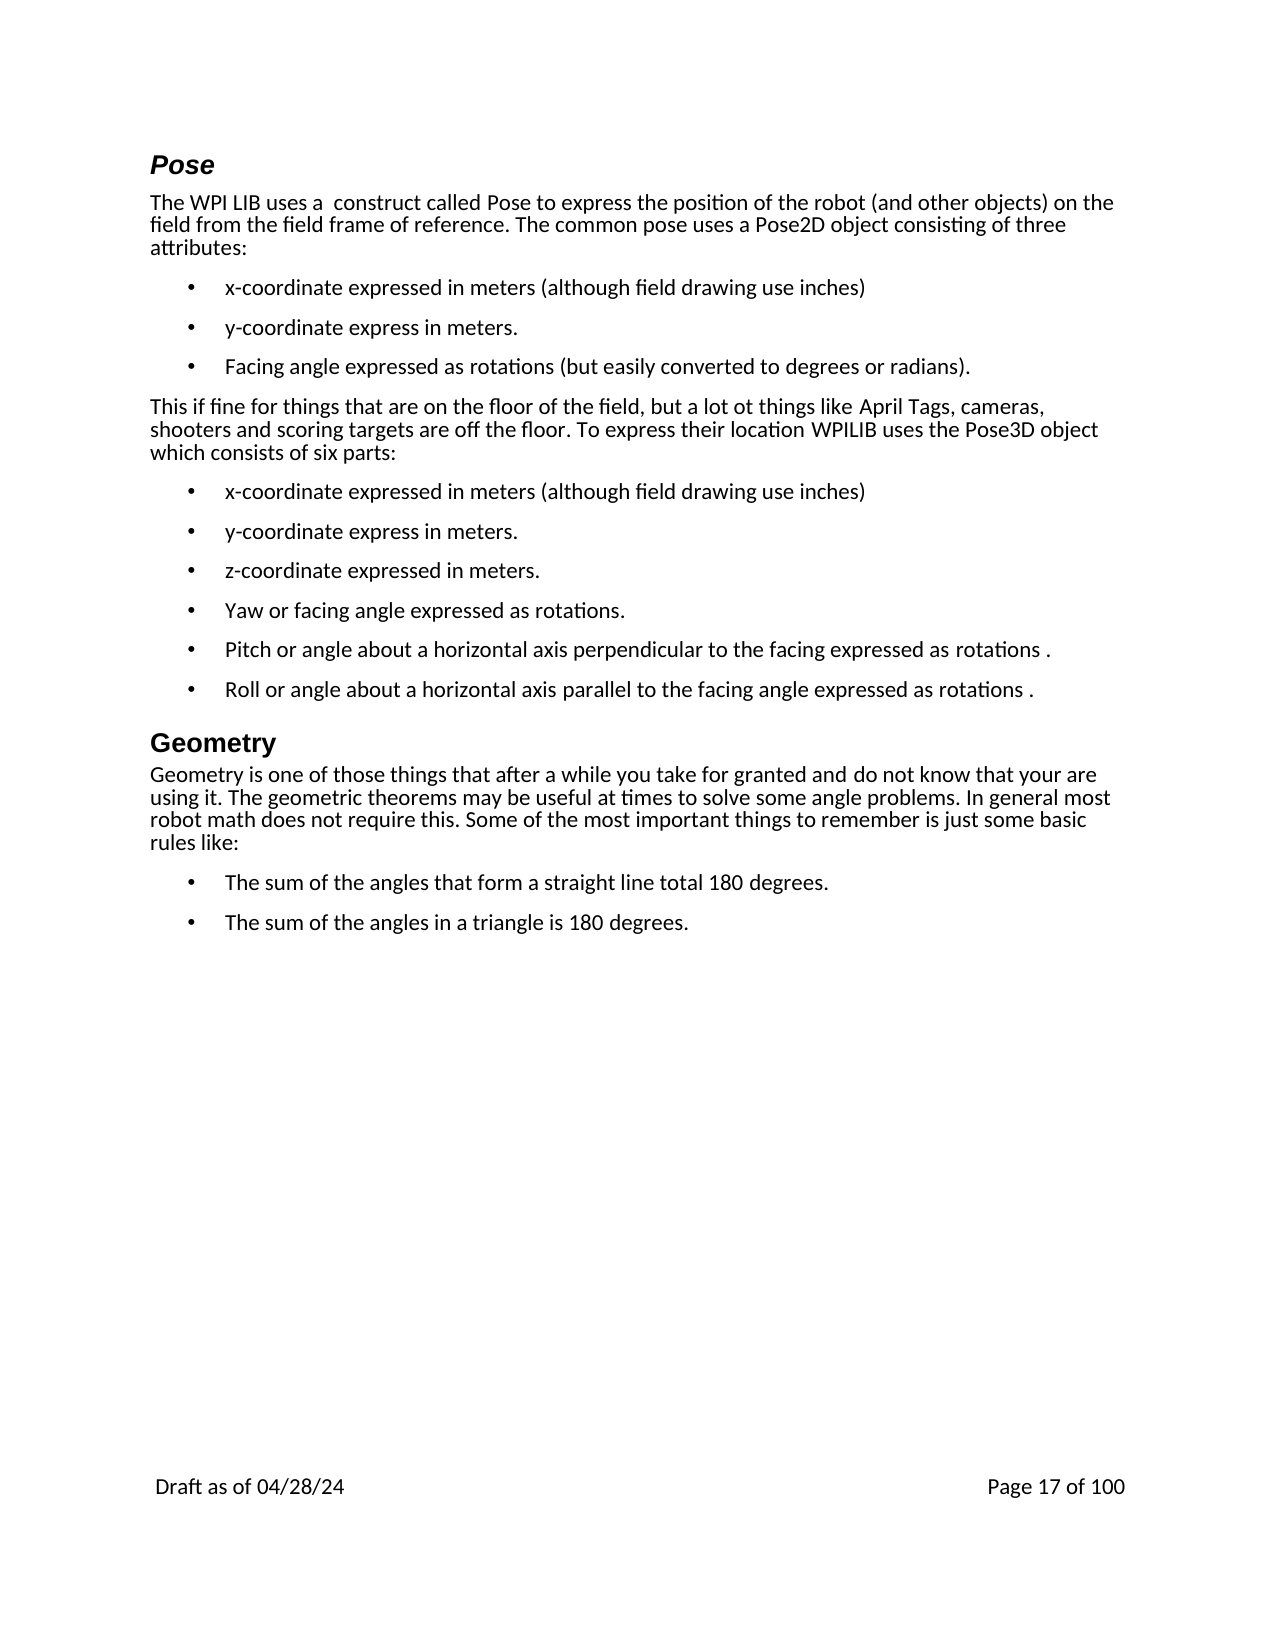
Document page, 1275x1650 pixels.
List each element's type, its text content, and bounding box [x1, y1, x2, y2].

text The WPI LIB uses a construct called Pose to express the position of the robot (and other objects) on the field from the field frame of reference. The common pose uses a Pose2D object consisting of three attributes: [150, 193, 1125, 262]
subtitle Geometry [150, 728, 1125, 758]
list x-coordinate expressed in meters (although field drawing use inches) [187, 278, 1125, 301]
list Facing angle expressed as rotations (but easily converted to degrees or radians). [187, 357, 1125, 380]
list Yaw or facing angle expressed as rotations. [187, 601, 1125, 624]
text Geometry is one of those things that after a while you take for granted and do not know that your are using it. The geometric theorems may be useful at times to solve some angle problems. In general most robot math does not require this. Some of the most important things to remember is just some basic rules like: [150, 765, 1125, 856]
list z-coordinate expressed in meters. [187, 562, 1125, 584]
list x-coordinate expressed in meters (although field drawing use inches) [187, 482, 1125, 505]
list Pitch or angle about a horizontal axis perpendicular to the facing expressed as rotations . [187, 641, 1125, 664]
subtitle Pose [150, 150, 1125, 180]
list The sum of the angles that form a straight line total 180 degrees. [187, 873, 1125, 896]
list Roll or angle about a horizontal axis parallel to the facing angle expressed as rotations . [187, 680, 1125, 703]
list y-coordinate express in meters. [187, 318, 1125, 341]
list y-coordinate express in meters. [187, 522, 1125, 545]
text This if fine for things that are on the floor of the field, but a lot ot things like April Tags, cameras, shooters and scoring targets are off the floor. To express their location WPILIB uses the Pose3D object which consists of six parts: [150, 397, 1125, 466]
list The sum of the angles in a triangle is 180 degrees. [187, 913, 1125, 936]
